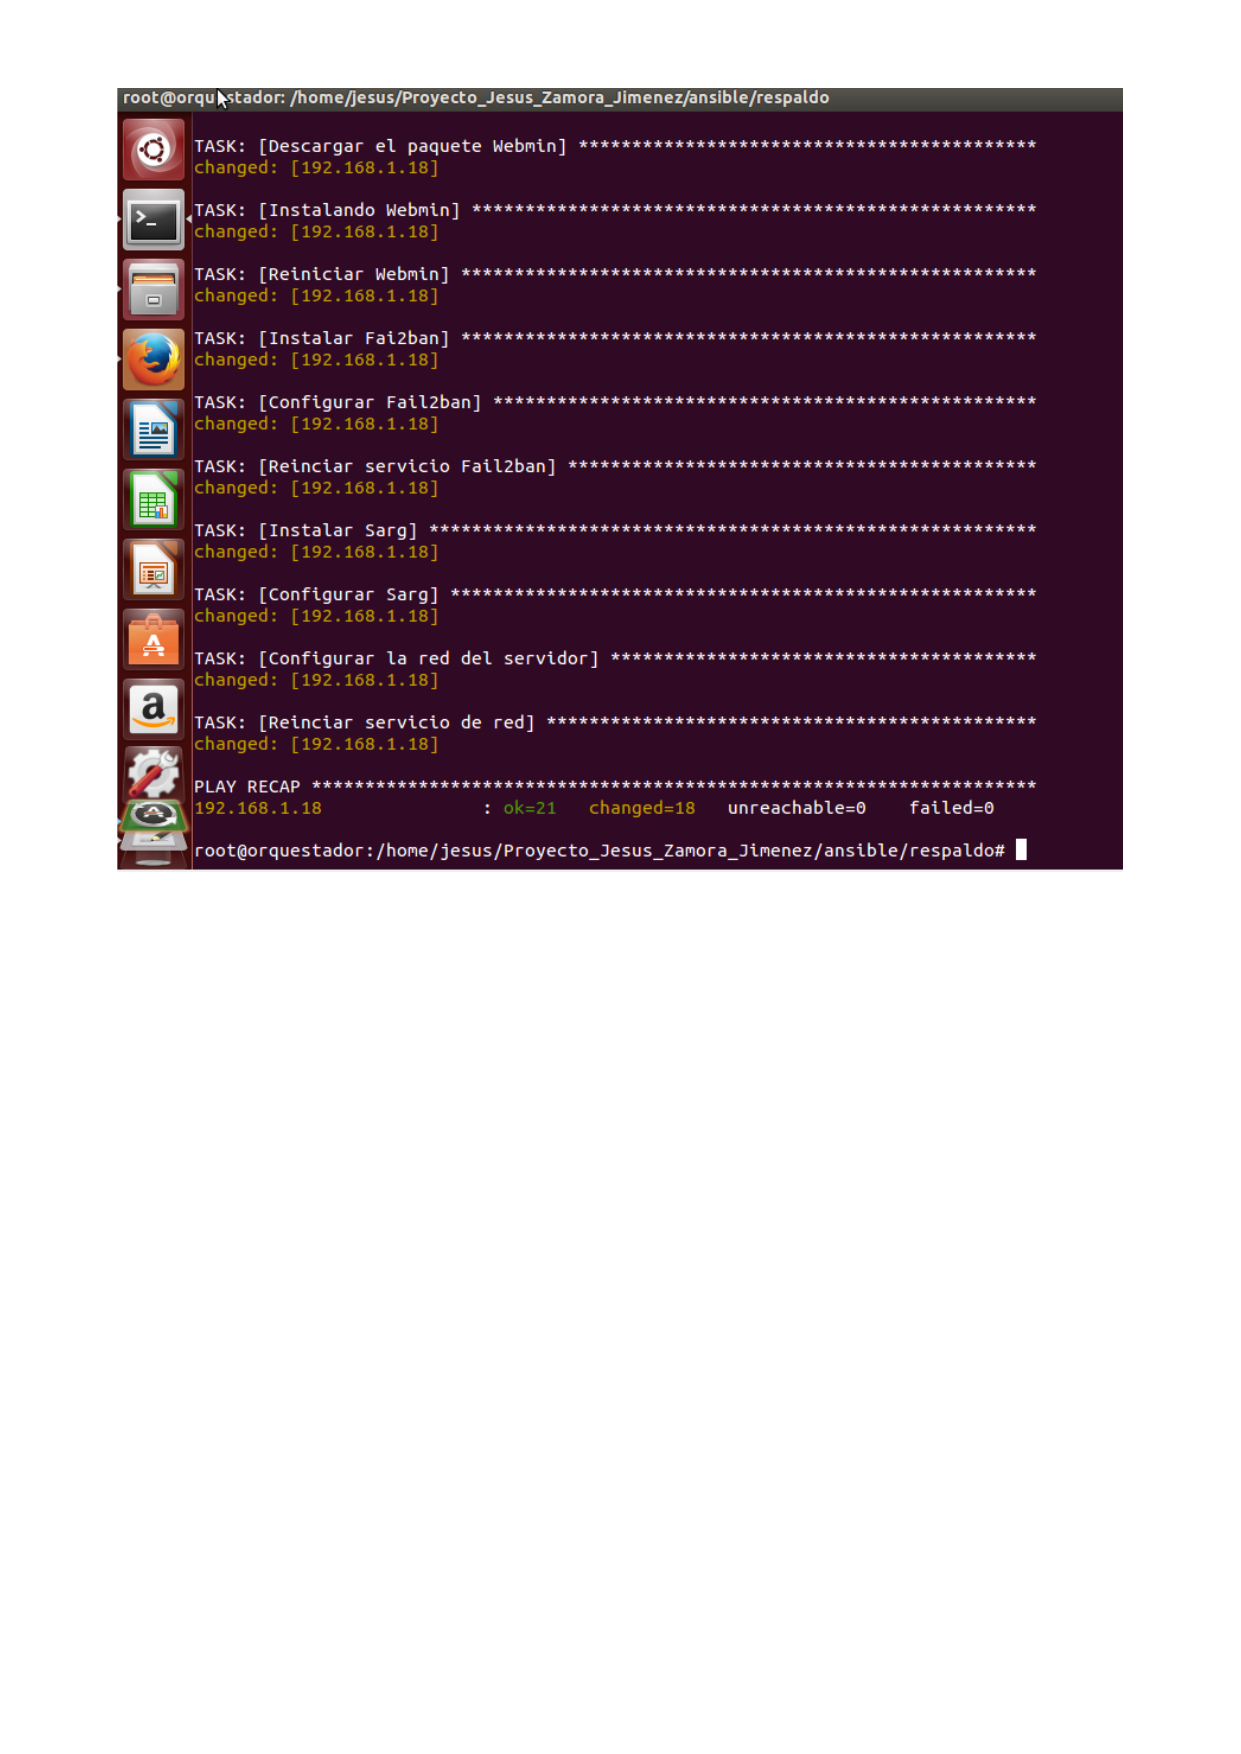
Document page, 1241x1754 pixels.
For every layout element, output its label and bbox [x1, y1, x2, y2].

picture [117, 88, 1123, 872]
